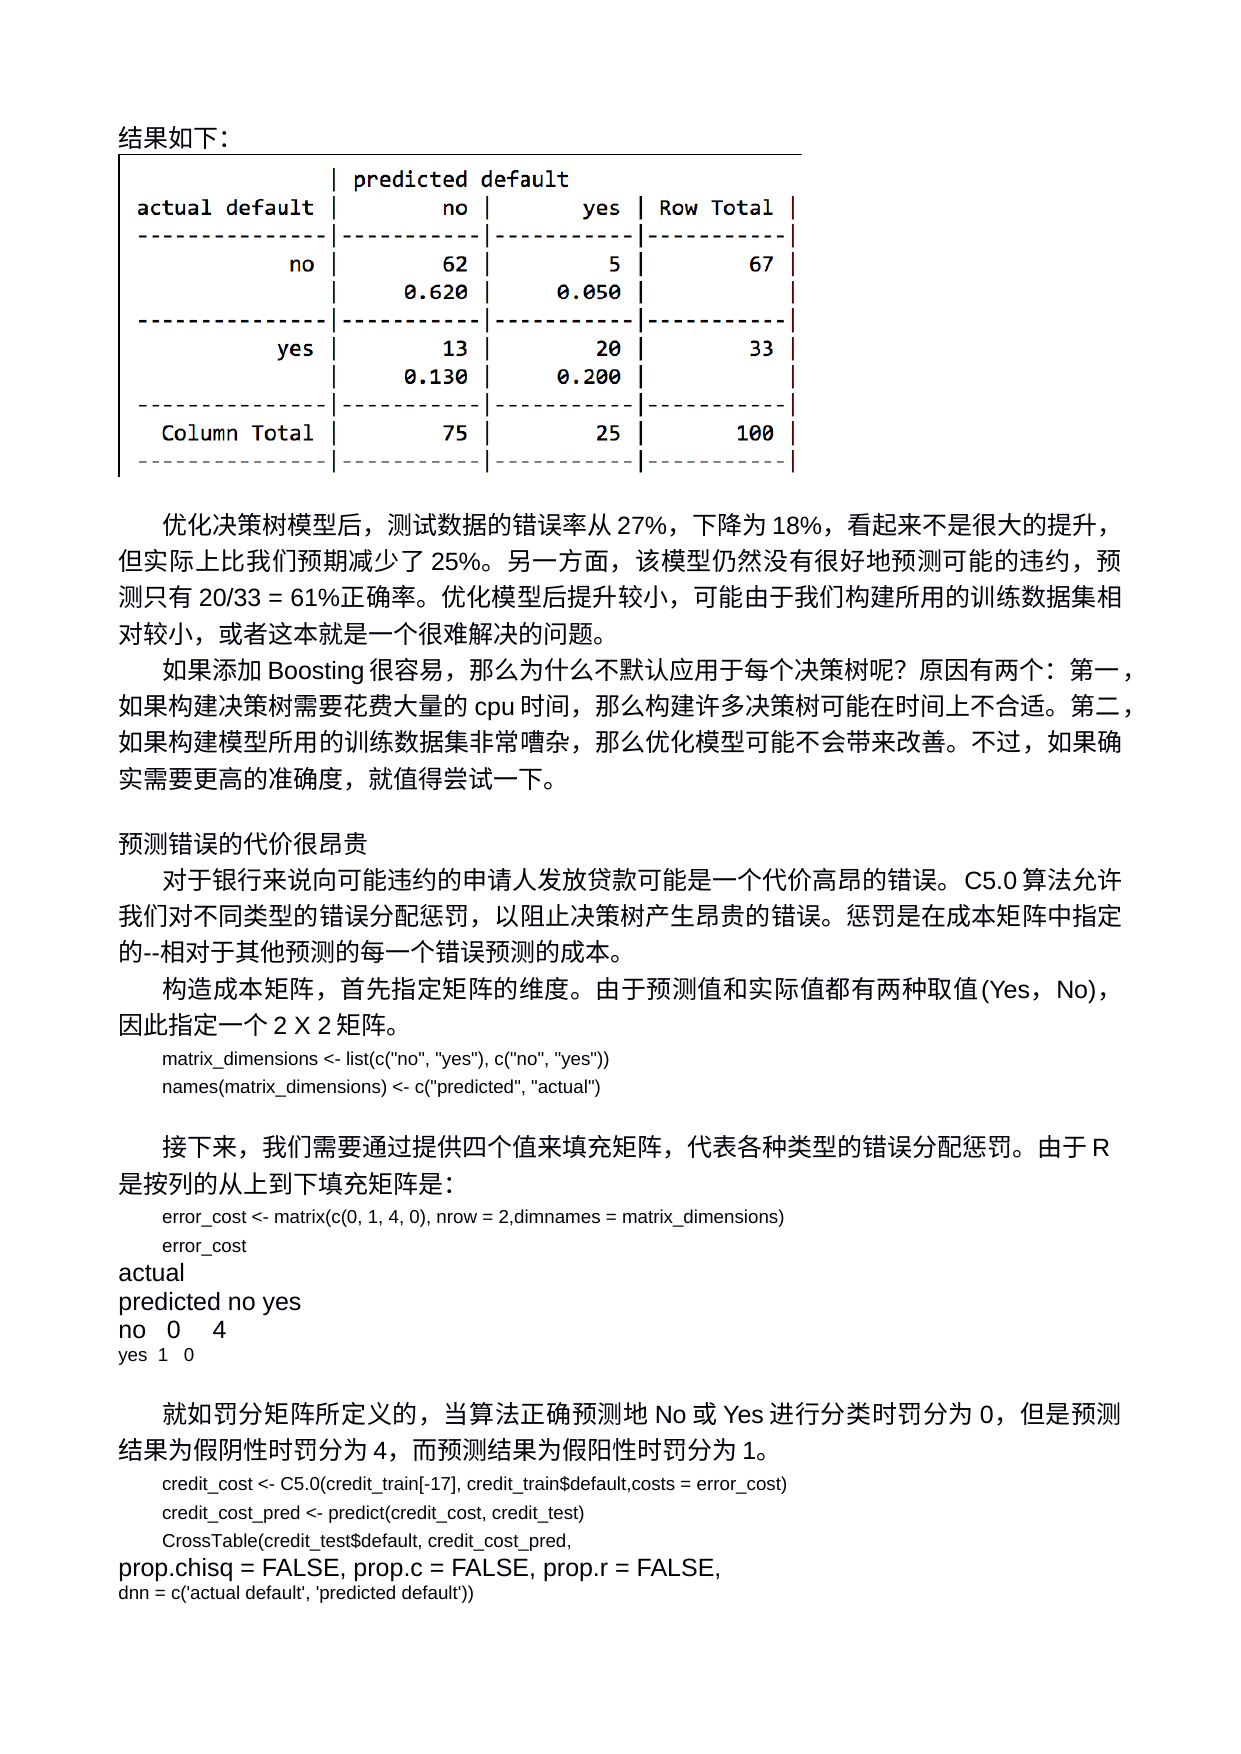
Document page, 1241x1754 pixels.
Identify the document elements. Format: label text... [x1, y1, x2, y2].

text credit_cost_pred <- predict(credit_cost, credit_test) [118, 1496, 1122, 1524]
text 如果添加Boosting很容易，那么为什么不默认应用于每个决策树呢？原因有两个：第一，如果构建决策树需要花费大量的cpu时间，那么构建许多决策树可能在时间上不合适。第二，如果构建模型所用的训练数据集非常嘈杂，那么优化模型可能不会带来改善。不过，如果确实需要更高的准确度，就值得尝试一下。 [118, 650, 1122, 795]
text 对于银行来说向可能违约的申请人发放贷款可能是一个代价高昂的错误。C5.0算法允许我们对不同类型的错误分配惩罚，以阻止决策树产生昂贵的错误。惩罚是在成本矩阵中指定的--相对于其他预测的每一个错误预测的成本。 [118, 860, 1122, 969]
text error_cost [118, 1229, 1122, 1258]
text actual [118, 1258, 1122, 1287]
text error_cost <- matrix(c(0, 1, 4, 0), nrow = 2,dimnames = matrix_dimensions) [118, 1200, 1122, 1229]
text 优化决策树模型后，测试数据的错误率从27%，下降为18%，看起来不是很大的提升， [118, 505, 1122, 542]
text names(matrix_dimensions) <- c("predicted", "actual") [118, 1070, 1122, 1099]
text no 0 4 [118, 1315, 1122, 1344]
text 是按列的从上到下填充矩阵是： [118, 1164, 1122, 1200]
text 就如罚分矩阵所定义的，当算法正确预测地No或Yes进行分类时罚分为0，但是预测结果为假阴性时罚分为4，而预测结果为假阳性时罚分为1。 [118, 1394, 1122, 1467]
text dnn = c('actual default', 'predicted default')) [118, 1582, 1122, 1603]
text 接下来，我们需要通过提供四个值来填充矩阵，代表各种类型的错误分配惩罚。由于R [118, 1128, 1122, 1164]
text predicted no yes [118, 1287, 1122, 1315]
text 结果如下： [118, 118, 1122, 154]
text 但实际上比我们预期减少了25%。另一方面，该模型仍然没有很好地预测可能的违约，预测只有20/33 = 61%正确率。优化模型后提升较小，可能由于我们构建所用的训练数据集相对较小，或者这本就是一个很难解决的问题。 [118, 542, 1122, 650]
text 构造成本矩阵，首先指定矩阵的维度。由于预测值和实际值都有两种取值(Yes，No)，因此指定一个2 X 2矩阵。 [118, 969, 1122, 1042]
text yes 1 0 [118, 1344, 1122, 1366]
text matrix_dimensions <- list(c("no", "yes"), c("no", "yes")) [118, 1042, 1122, 1070]
text prop.chisq = FALSE, prop.c = FALSE, prop.r = FALSE, [118, 1553, 1122, 1582]
text 预测错误的代价很昂贵 [118, 824, 1122, 860]
text credit_cost <- C5.0(credit_train[-17], credit_train$default,costs = error_cost) [118, 1467, 1122, 1496]
text CrossTable(credit_test$default, credit_cost_pred, [118, 1524, 1122, 1553]
